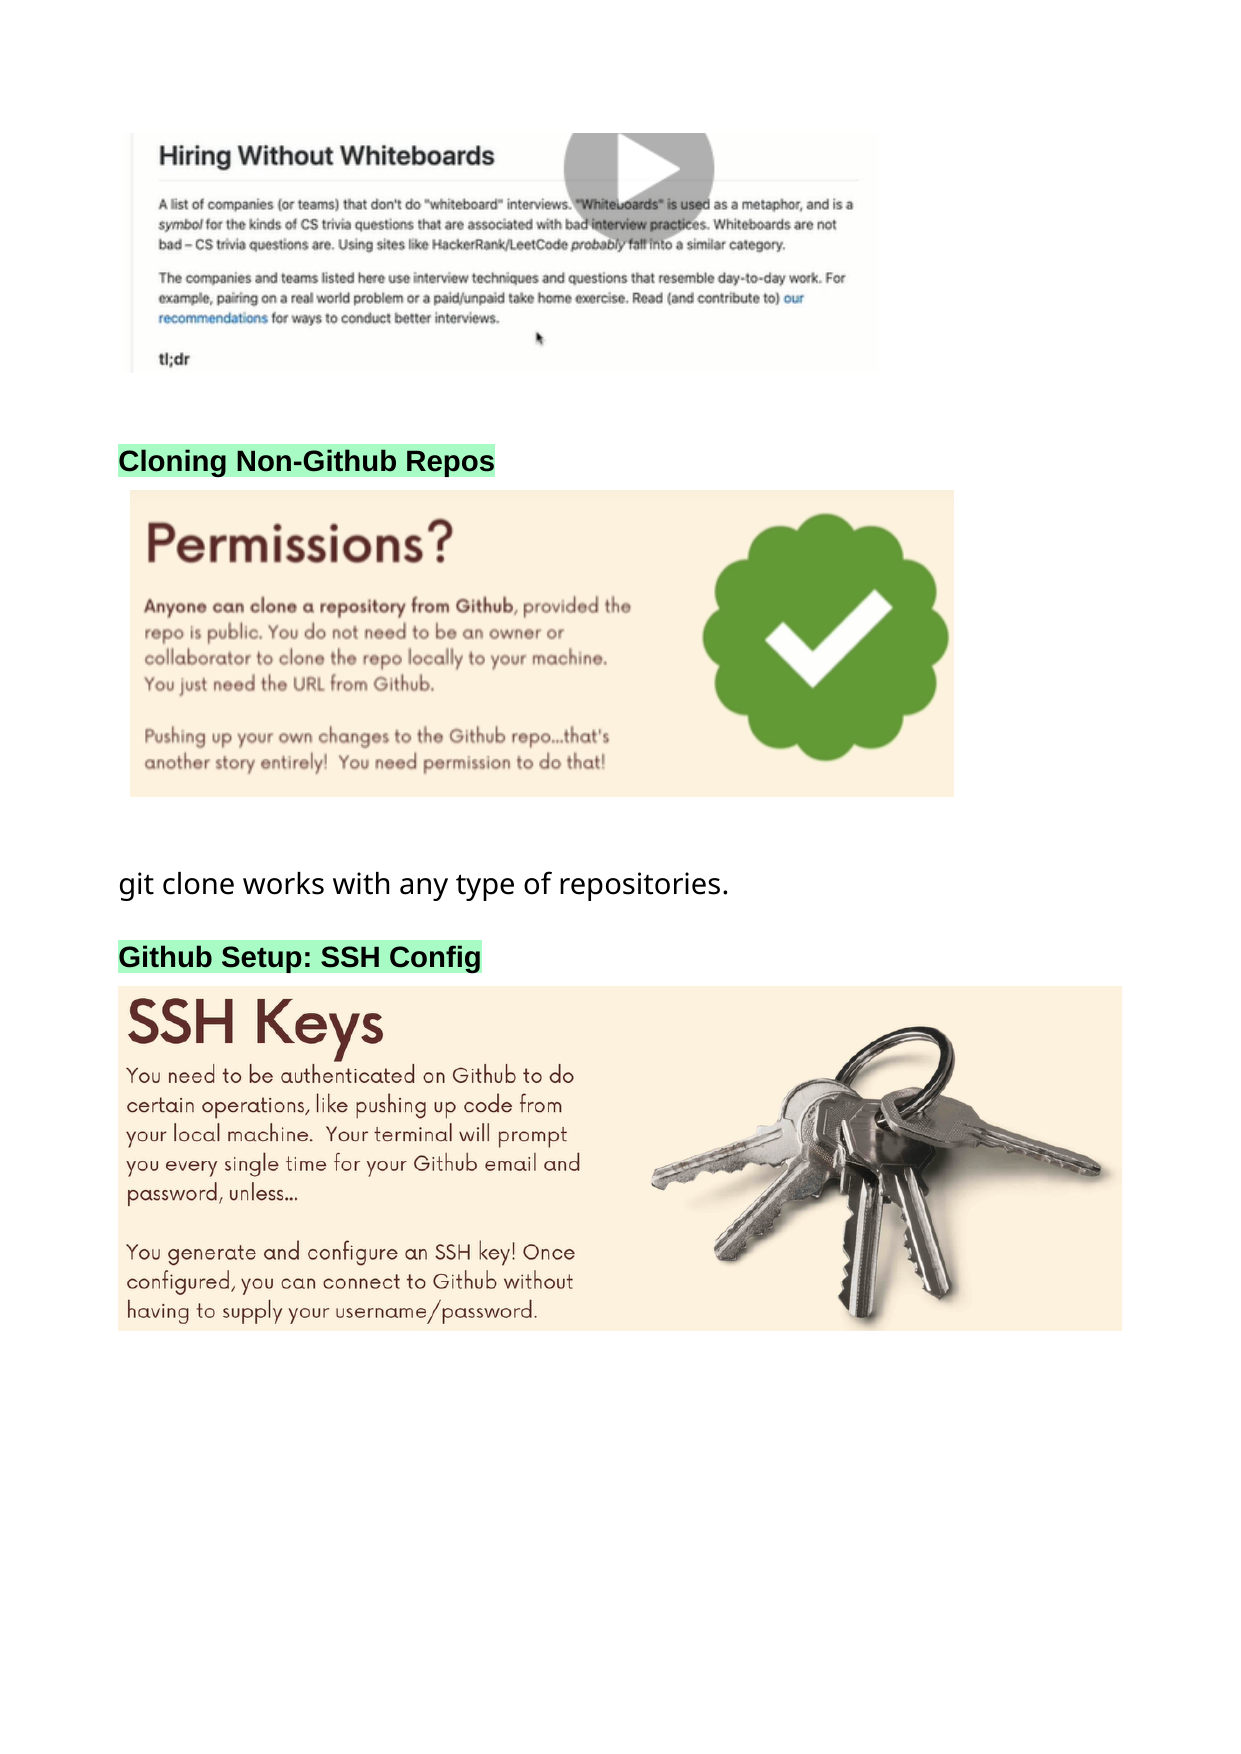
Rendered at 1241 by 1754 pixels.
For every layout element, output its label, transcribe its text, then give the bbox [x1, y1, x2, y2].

picture [118, 986, 1123, 1331]
picture [121, 133, 878, 373]
picture [130, 490, 954, 797]
subtitle Github Setup: SSH Config [482, 940, 1122, 973]
text git clone works with any type of repositories. [118, 863, 1122, 903]
subtitle Cloning Non-Github Repos [495, 444, 1122, 477]
